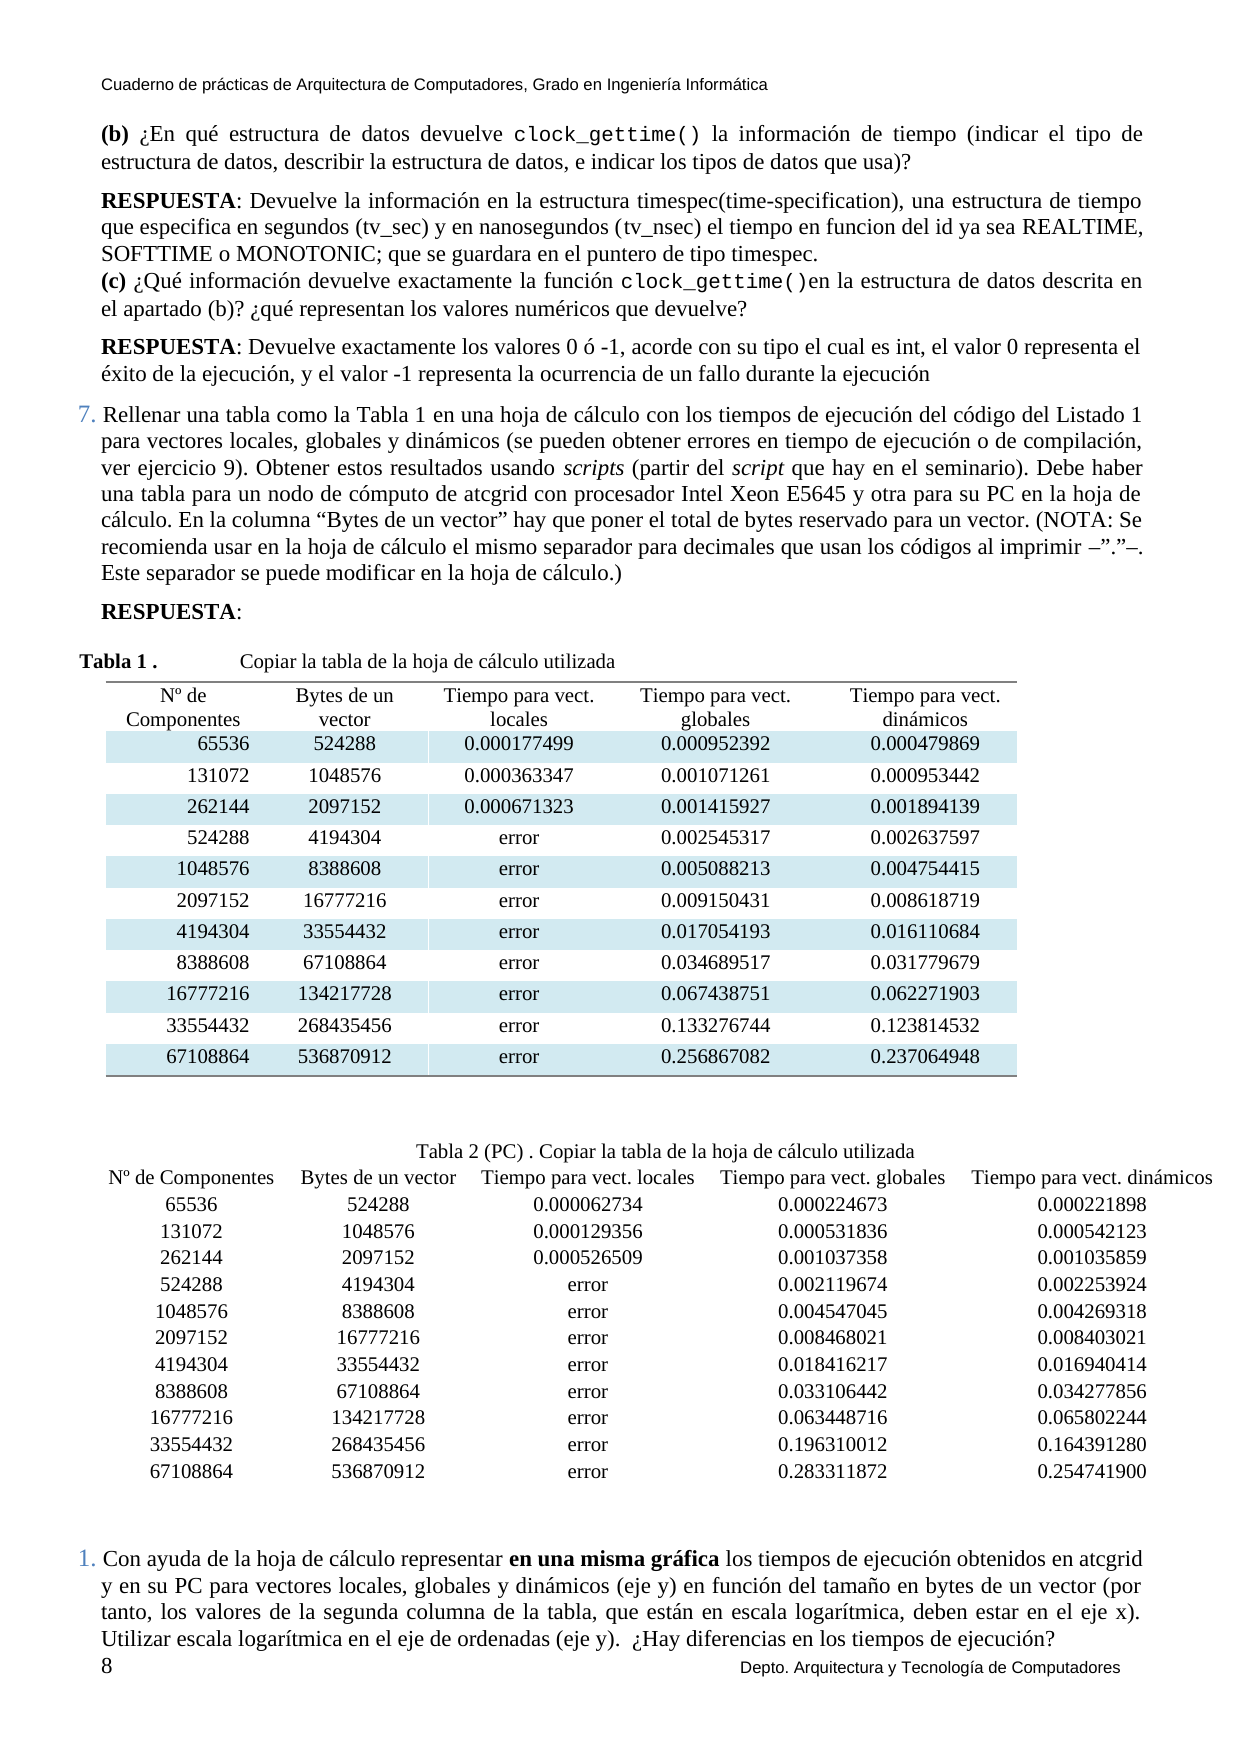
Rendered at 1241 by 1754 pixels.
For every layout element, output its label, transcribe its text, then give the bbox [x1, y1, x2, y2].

table_header Tiempo para vect. dinámicos [822, 683, 1017, 731]
table_cell 0.164391280 [958, 1429, 1226, 1456]
table_cell 131072 [106, 763, 261, 794]
table_cell error [469, 1429, 707, 1456]
table_cell 65536 [106, 731, 261, 763]
table_cell 0.005088213 [609, 856, 822, 888]
table_cell Tiempo para vect. locales [469, 1163, 707, 1189]
table_cell 0.000526509 [469, 1243, 707, 1269]
table_cell 16777216 [288, 1323, 468, 1349]
table_cell 0.000531836 [707, 1216, 958, 1243]
table_cell 8388608 [261, 856, 428, 888]
table_cell 2097152 [288, 1243, 468, 1269]
table_cell 0.004547045 [707, 1296, 958, 1323]
table_cell 0.062271903 [822, 981, 1017, 1013]
table_cell 268435456 [288, 1429, 468, 1456]
table_cell error [469, 1376, 707, 1403]
table_cell error [469, 1296, 707, 1323]
table_cell 0.031779679 [822, 950, 1017, 981]
table_cell 0.254741900 [958, 1456, 1226, 1483]
table_cell 0.000479869 [822, 731, 1017, 763]
table_cell 2097152 [106, 888, 261, 919]
table_cell 4194304 [288, 1269, 468, 1296]
table_cell 524288 [95, 1269, 288, 1296]
table_cell error [469, 1269, 707, 1296]
table_cell 131072 [95, 1216, 288, 1243]
table_cell 0.004269318 [958, 1296, 1226, 1323]
table_cell 0.256867082 [609, 1044, 822, 1075]
table_cell 0.001035859 [958, 1243, 1226, 1269]
table_cell 0.000224673 [707, 1189, 958, 1216]
table_cell 0.001415927 [609, 794, 822, 825]
table_header Bytes de un vector [261, 683, 428, 731]
table_cell error [429, 888, 609, 919]
table_cell error [429, 825, 609, 856]
table_cell 524288 [288, 1189, 468, 1216]
table_cell 0.017054193 [609, 919, 822, 950]
table_cell 33554432 [288, 1349, 468, 1376]
table_cell 67108864 [106, 1044, 261, 1075]
table_cell 0.008468021 [707, 1323, 958, 1349]
table_cell 0.002545317 [609, 825, 822, 856]
table_cell 4194304 [106, 919, 261, 950]
table_cell 0.033106442 [707, 1376, 958, 1403]
table_cell 8388608 [288, 1296, 468, 1323]
table_cell 0.001037358 [707, 1243, 958, 1269]
table_header Tiempo para vect. globales [609, 683, 822, 731]
table_cell 65536 [95, 1189, 288, 1216]
table_cell 0.016110684 [822, 919, 1017, 950]
text (b) ¿En qué estructura de datos devuelve clock_gettime() la información de tiempo (indicar el tipo de estructura de datos, describir la estructura de datos, e indicar los tipos de datos que usa)? [101, 121, 1143, 174]
table_header Tiempo para vect. locales [429, 683, 609, 731]
list Con ayuda de la hoja de cálculo representar en una misma gráfica los tiempos de ejecución obtenidos en atcgrid y en su PC para vectores locales, globales y dinámicos (eje y) en función del tamaño en bytes de un vector (por tanto, los valores de la segunda columna de la tabla, que están en escala logarítmica, deben estar en el eje x). Utilizar escala logarítmica en el eje de ordenadas (eje y). ¿Hay diferencias en los tiempos de ejecución? [71, 1543, 1143, 1651]
table_cell error [429, 856, 609, 888]
table_cell 524288 [261, 731, 428, 763]
table_cell 0.002119674 [707, 1269, 958, 1296]
table_cell 0.008403021 [958, 1323, 1226, 1349]
table_cell Bytes de un vector [288, 1163, 468, 1189]
table_cell 16777216 [261, 888, 428, 919]
table_cell 0.065802244 [958, 1403, 1226, 1429]
table_cell 67108864 [288, 1376, 468, 1403]
table_cell error [469, 1323, 707, 1349]
list RESPUESTA: Devuelve exactamente los valores 0 ó -1, acorde con su tipo el cual es int, el valor 0 representa el éxito de la ejecución, y el valor -1 representa la ocurrencia de un fallo durante la ejecución [101, 333, 1143, 386]
table_cell error [429, 1044, 609, 1075]
table_header Copiar la tabla de la hoja de cálculo utilizada [68, 624, 1176, 673]
table_cell 134217728 [261, 981, 428, 1013]
table_cell error [469, 1349, 707, 1376]
table_cell 0.009150431 [609, 888, 822, 919]
table_cell 0.000953442 [822, 763, 1017, 794]
table_cell 134217728 [288, 1403, 468, 1429]
table_cell error [429, 950, 609, 981]
list Rellenar una tabla como la Tabla 1 en una hoja de cálculo con los tiempos de ejecución del código del Listado 1 para vectores locales, globales y dinámicos (se pueden obtener errores en tiempo de ejecución o de compilación, ver ejercicio 9). Obtener estos resultados usando scripts (partir del script que hay en el seminario). Debe haber una tabla para un nodo de cómputo de atcgrid con procesador Intel Xeon E5645 y otra para su PC en la hoja de cálculo. En la columna “Bytes de un vector” hay que poner el total de bytes reservado para un vector. (NOTA: Se recomienda usar en la hoja de cálculo el mismo separador para decimales que usan los códigos al imprimir ‒”.”‒. Este separador se puede modificar en la hoja de cálculo.) [71, 399, 1143, 586]
table_cell Tiempo para vect. dinámicos [958, 1163, 1226, 1189]
table_cell 2097152 [95, 1323, 288, 1349]
table_cell 262144 [95, 1243, 288, 1269]
table_cell 67108864 [261, 950, 428, 981]
table_cell 0.018416217 [707, 1349, 958, 1376]
table_header Tabla 2 (PC) . Copiar la tabla de la hoja de cálculo utilizada [95, 1136, 1226, 1163]
table_cell error [429, 981, 609, 1013]
table_cell 1048576 [95, 1296, 288, 1323]
table_cell 0.000671323 [429, 794, 609, 825]
list RESPUESTA: Devuelve la información en la estructura timespec(time-specification), una estructura de tiempo que especifica en segundos (tv_sec) y en nanosegundos (tv_nsec) el tiempo en funcion del id ya sea REALTIME, SOFTTIME o MONOTONIC; que se guardara en el puntero de tipo timespec. [101, 187, 1143, 266]
table_cell 0.016940414 [958, 1349, 1226, 1376]
table_cell error [469, 1456, 707, 1483]
table_cell 262144 [106, 794, 261, 825]
table_cell 268435456 [261, 1013, 428, 1044]
table_cell 0.237064948 [822, 1044, 1017, 1075]
table_cell 16777216 [106, 981, 261, 1013]
table_cell 0.283311872 [707, 1456, 958, 1483]
table_cell 0.002253924 [958, 1269, 1226, 1296]
table_cell 0.000542123 [958, 1216, 1226, 1243]
table_cell 1048576 [261, 763, 428, 794]
table_cell 0.000177499 [429, 731, 609, 763]
table_cell 536870912 [288, 1456, 468, 1483]
table_cell 1048576 [288, 1216, 468, 1243]
table_cell 33554432 [106, 1013, 261, 1044]
table_cell 536870912 [261, 1044, 428, 1075]
table_cell 33554432 [95, 1429, 288, 1456]
table_cell 0.034277856 [958, 1376, 1226, 1403]
table_cell 0.063448716 [707, 1403, 958, 1429]
table_cell 0.004754415 [822, 856, 1017, 888]
table_cell 0.000062734 [469, 1189, 707, 1216]
table_cell 33554432 [261, 919, 428, 950]
table_cell 0.000129356 [469, 1216, 707, 1243]
table_cell 0.000952392 [609, 731, 822, 763]
table_cell 4194304 [95, 1349, 288, 1376]
table_cell error [429, 919, 609, 950]
table_cell 0.000363347 [429, 763, 609, 794]
table_cell 0.001894139 [822, 794, 1017, 825]
table_cell 8388608 [106, 950, 261, 981]
table_cell 0.002637597 [822, 825, 1017, 856]
table_cell 4194304 [261, 825, 428, 856]
table_cell 0.001071261 [609, 763, 822, 794]
table_cell 0.133276744 [609, 1013, 822, 1044]
table_cell Tiempo para vect. globales [707, 1163, 958, 1189]
list RESPUESTA: [101, 598, 1143, 624]
table_cell 0.008618719 [822, 888, 1017, 919]
table_cell 0.196310012 [707, 1429, 958, 1456]
table_header Nº de Componentes [106, 683, 261, 731]
table_cell 2097152 [261, 794, 428, 825]
table_cell 0.067438751 [609, 981, 822, 1013]
table_cell 8388608 [95, 1376, 288, 1403]
text (c) ¿Qué información devuelve exactamente la función clock_gettime()en la estructura de datos descrita en el apartado (b)? ¿qué representan los valores numéricos que devuelve? [101, 266, 1143, 321]
table_cell 1048576 [106, 856, 261, 888]
table_cell 0.000221898 [958, 1189, 1226, 1216]
table_cell 16777216 [95, 1403, 288, 1429]
table_cell 0.034689517 [609, 950, 822, 981]
table_cell error [469, 1403, 707, 1429]
table_cell 524288 [106, 825, 261, 856]
table_cell 67108864 [95, 1456, 288, 1483]
table_cell error [429, 1013, 609, 1044]
table_cell 0.123814532 [822, 1013, 1017, 1044]
table_cell Nº de Componentes [95, 1163, 288, 1189]
